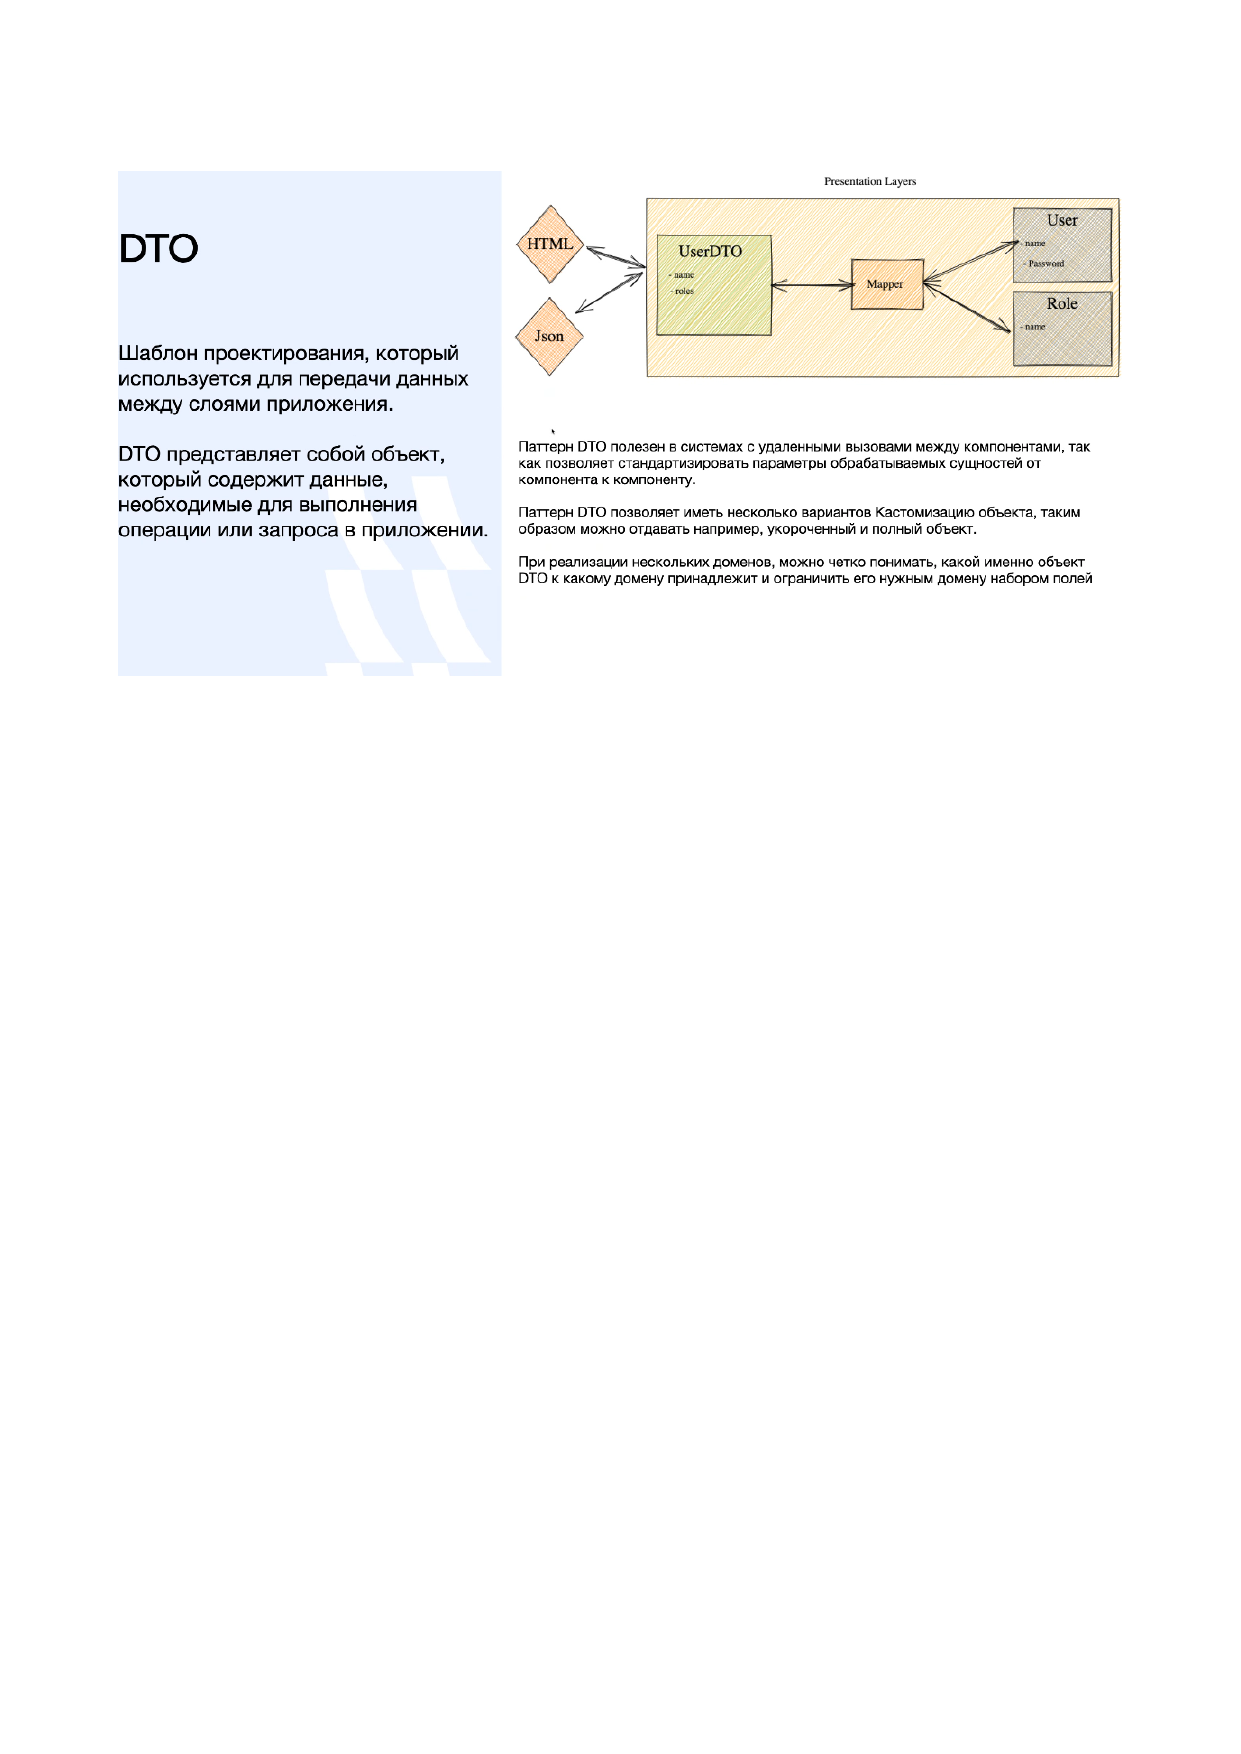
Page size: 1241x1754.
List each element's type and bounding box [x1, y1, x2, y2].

picture [118, 171, 1123, 676]
